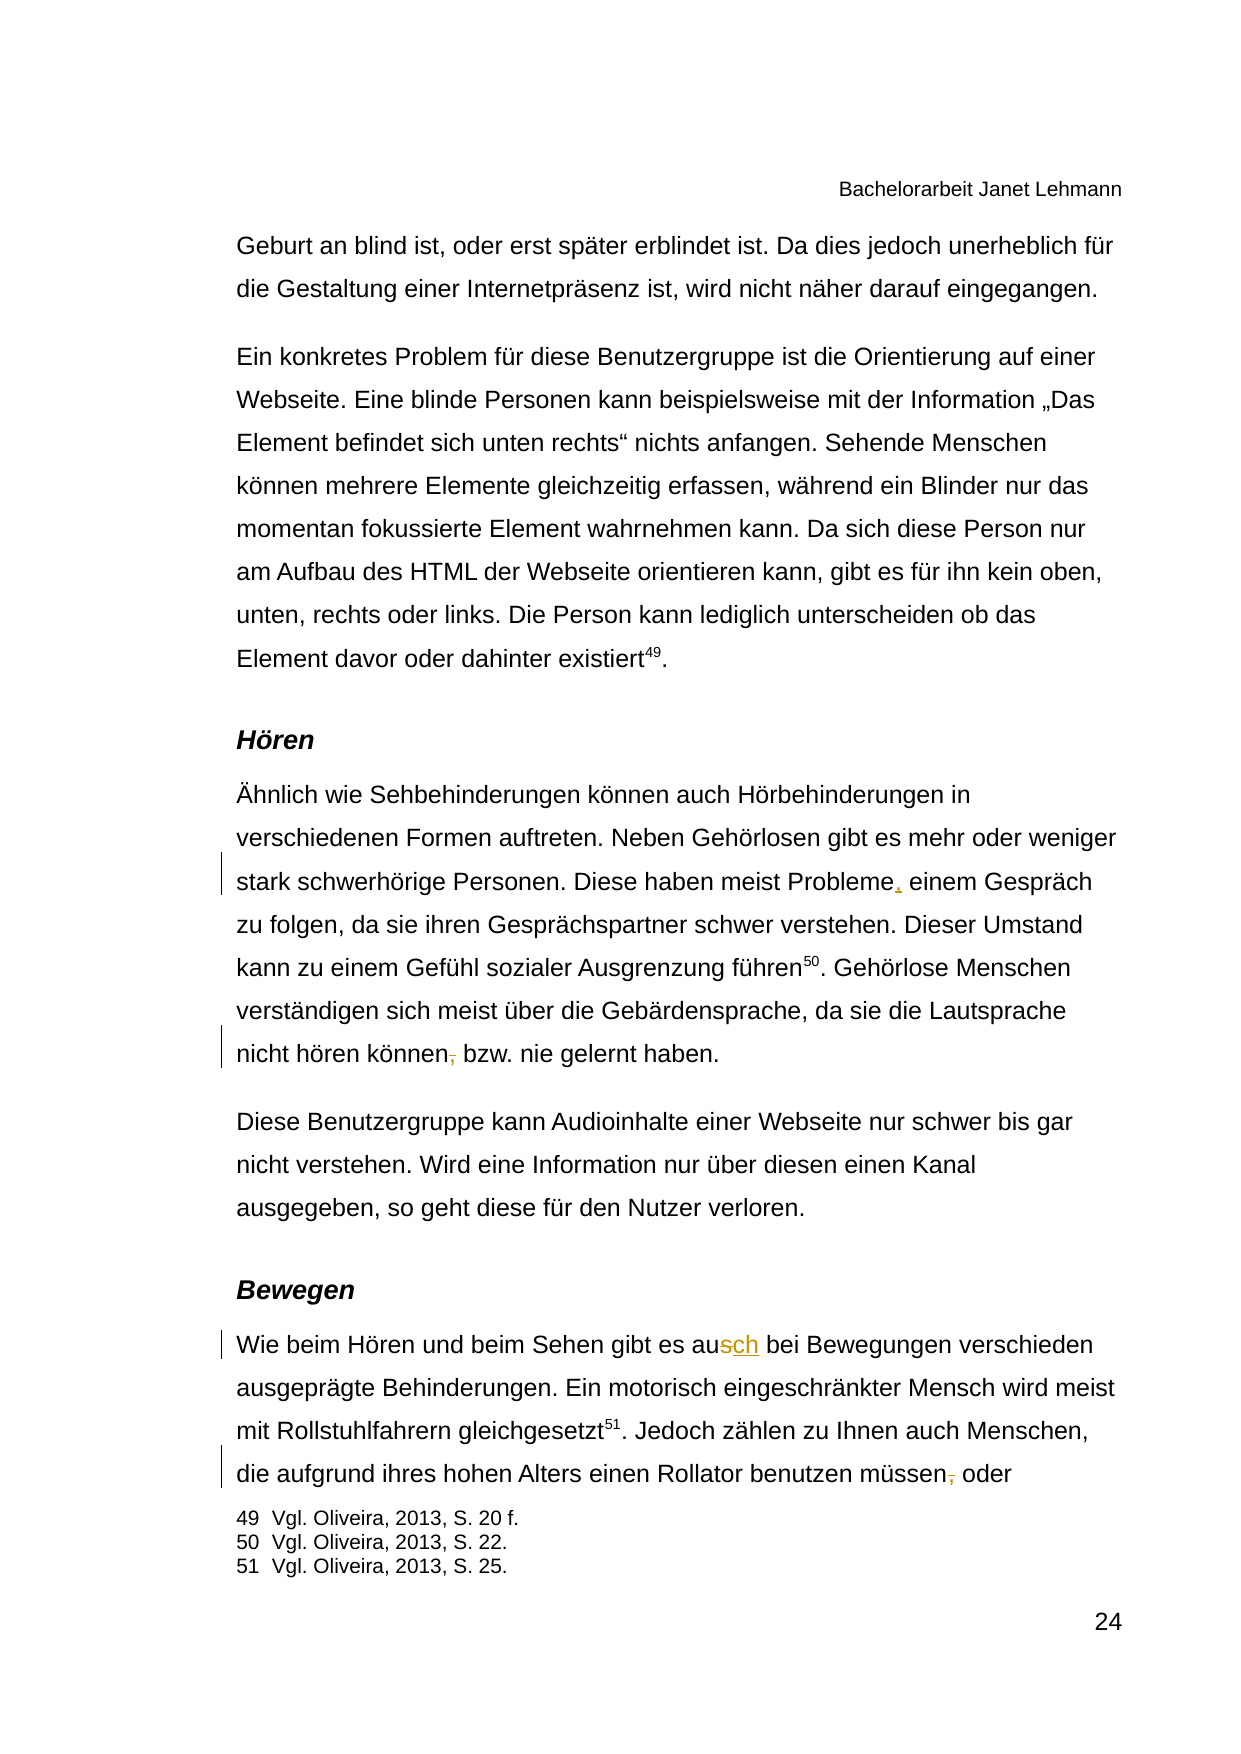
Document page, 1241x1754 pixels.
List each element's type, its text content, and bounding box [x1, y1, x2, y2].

text Ein konkretes Problem für diese Benutzergruppe ist die Orientierung auf einer Webseite. Eine blinde Personen kann beispielsweise mit der Information „Das Element befindet sich unten rechts“ nichts anfangen. Sehende Menschen können mehrere Elemente gleichzeitig erfassen, während ein Blinder nur das momentan fokussierte Element wahrnehmen kann. Da sich diese Person nur am Aufbau des HTML der Webseite orientieren kann, gibt es für ihn kein oben, unten, rechts oder links. Die Person kann lediglich unterscheiden ob das Element davor oder dahinter existiert. [236, 342, 1122, 672]
text Vgl. Oliveira, 2013, S. 22. [236, 1530, 1122, 1554]
text Vgl. Oliveira, 2013, S. 20 f. [236, 1506, 1122, 1530]
text Ähnlich wie Sehbehinderungen können auch Hörbehinderungen in verschiedenen Formen auftreten. Neben Gehörlosen gibt es mehr oder weniger stark schwerhörige Personen. Diese haben meist Probleme, einem Gespräch zu folgen, da sie ihren Gesprächspartner schwer verstehen. Dieser Umstand kann zu einem Gefühl sozialer Ausgrenzung führen. Gehörlose Menschen verständigen sich meist über die Gebärdensprache, da sie die Lautsprache nicht hören können bzw. nie gelernt haben. [236, 780, 1122, 1068]
subtitle Hören [236, 724, 1122, 755]
subtitle Bewegen [236, 1274, 1122, 1305]
text Geburt an blind ist, oder erst später erblindet ist. Da dies jedoch unerheblich für die Gestaltung einer Internetpräsenz ist, wird nicht näher darauf eingegangen. [236, 231, 1122, 302]
text Wie beim Hören und beim Sehen gibt es auch bei Bewegungen verschieden ausgeprägte Behinderungen. Ein motorisch eingeschränkter Mensch wird meist mit Rollstuhlfahrern gleichgesetzt. Jedoch zählen zu Ihnen auch Menschen, die aufgrund ihres hohen Alters einen Rollator benutzen müssen oder Störungen in der Feinmotorik ihrer Muskeln haben. Dies macht es beispielsweise unmöglich, eine Maus exakt zu steuern. Querschnittsgelähmte Menschen müssen vollständig auf Maus und Tastatur verzichten. Im Abschnitt 2.4 wurde näher auf die Hilfsmittel eingegangen, die diese ersetzen sollen. Körperbehinderungen lassen sich teilweise mit Hilfsmitteln ausgleichen, dies ist jedoch anders bei kognitiven Störungen. [236, 1330, 1122, 1488]
text Vgl. Oliveira, 2013, S. 25. [236, 1554, 1122, 1578]
text Diese Benutzergruppe kann Audioinhalte einer Webseite nur schwer bis gar nicht verstehen. Wird eine Information nur über diesen einen Kanal ausgegeben, so geht diese für den Nutzer verloren. [236, 1107, 1122, 1222]
